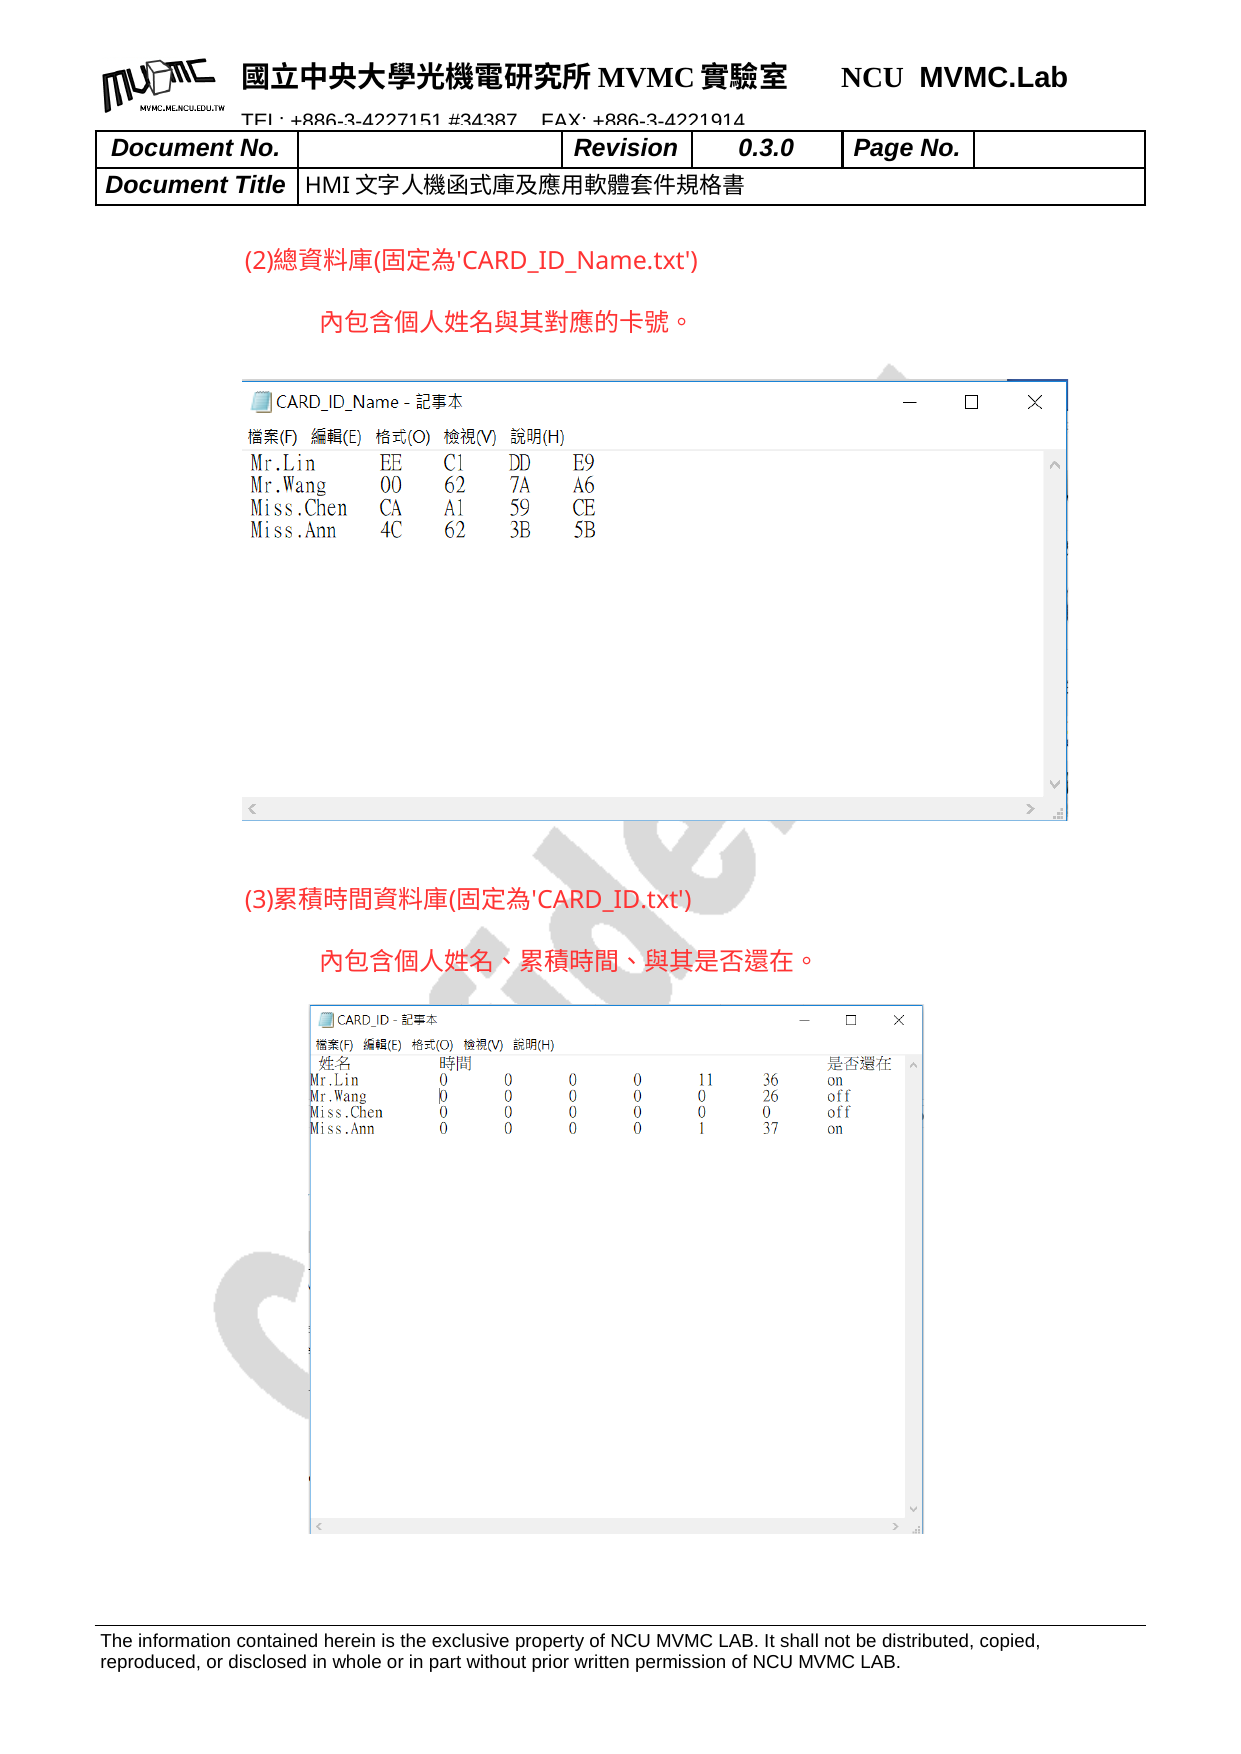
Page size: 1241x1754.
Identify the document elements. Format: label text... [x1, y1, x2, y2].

text 內包含個人姓名、累積時間、與其是否還在。 [319, 941, 1146, 977]
picture [844, 132, 973, 167]
picture [693, 132, 841, 167]
picture [94, 1626, 1146, 1683]
picture [97, 132, 297, 167]
picture [94, 131, 1146, 1625]
picture [299, 169, 1144, 204]
picture [97, 169, 297, 204]
text (2)總資料庫(固定為'CARD_ID_Name.txt') [244, 241, 1146, 277]
text (3)累積時間資料庫(固定為'CARD_ID.txt') [244, 880, 1146, 916]
picture [975, 132, 1144, 167]
picture [299, 132, 561, 167]
text 內包含個人姓名與其對應的卡號。 [319, 302, 1146, 338]
picture [563, 132, 691, 167]
picture [94, 47, 1146, 130]
